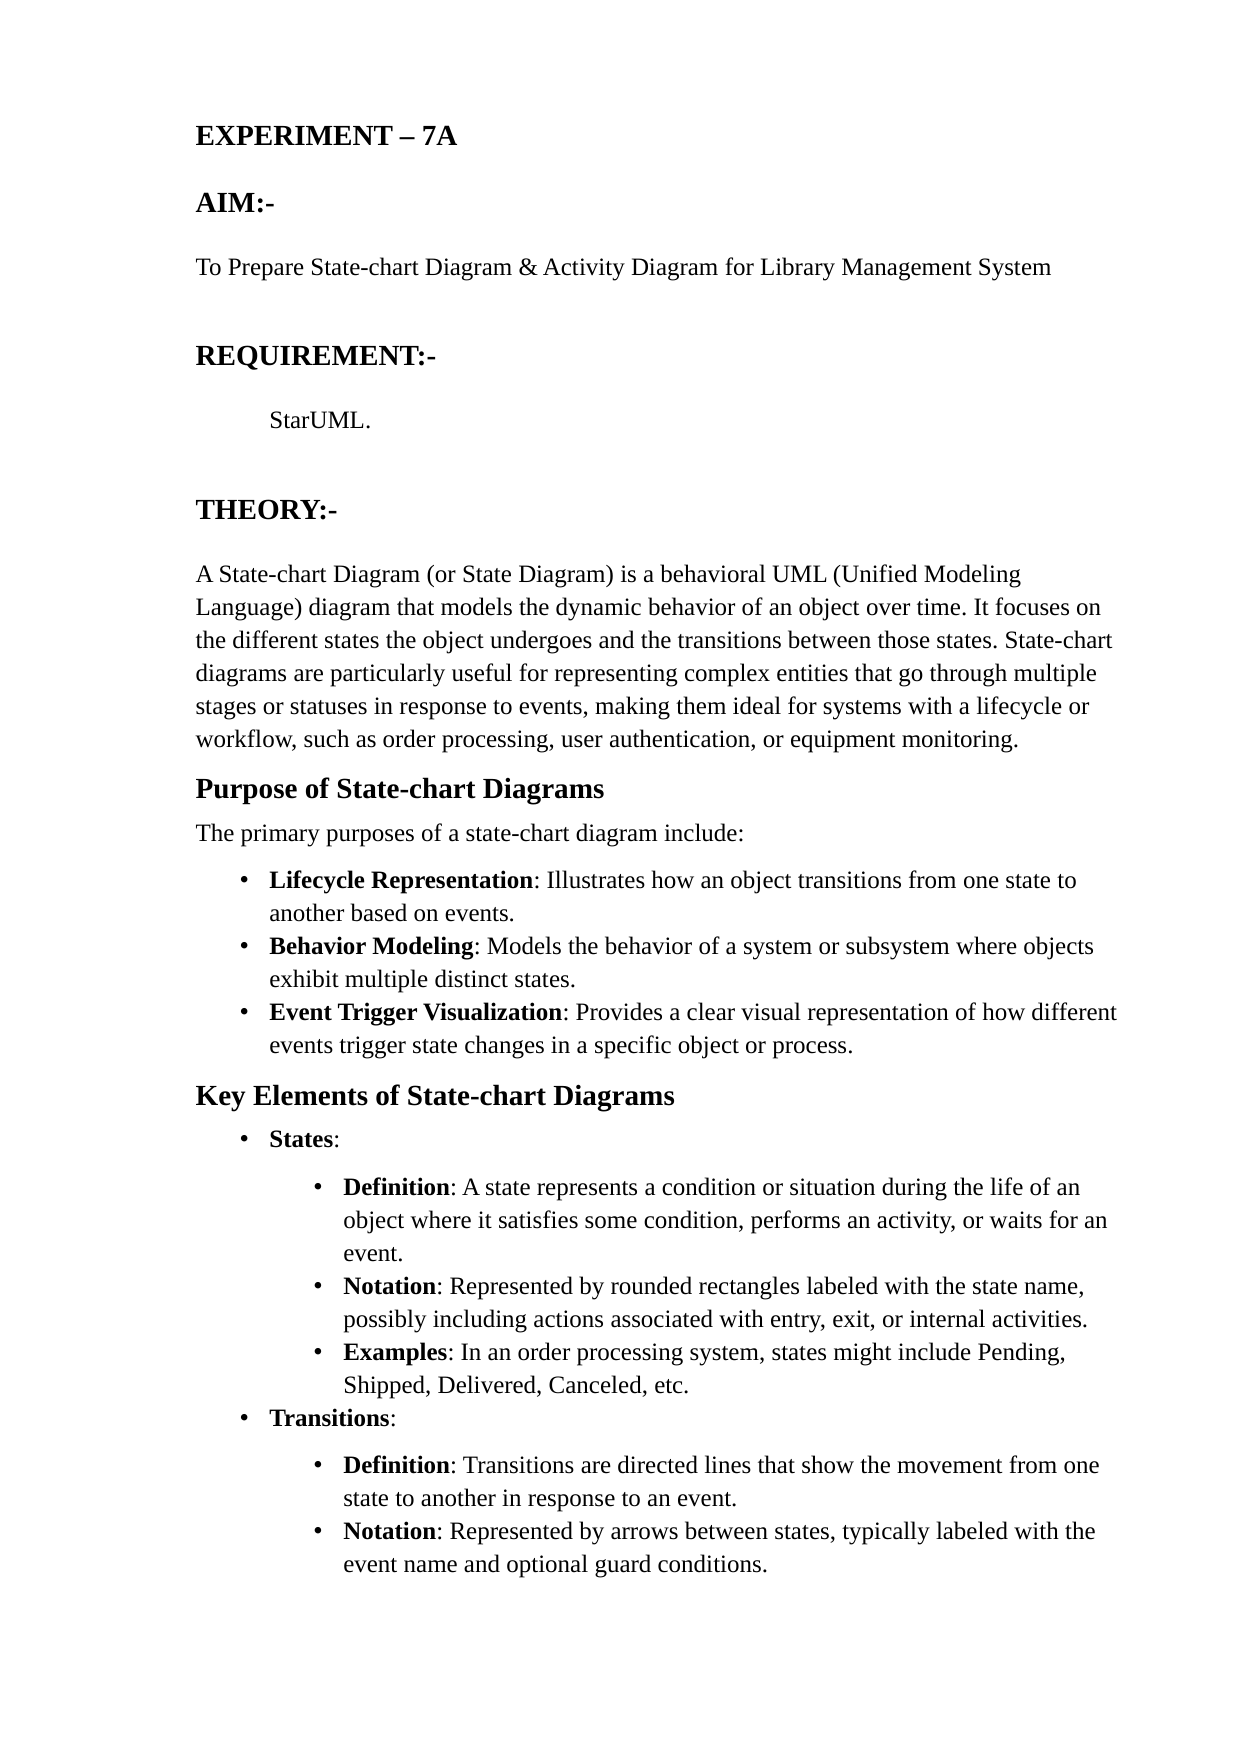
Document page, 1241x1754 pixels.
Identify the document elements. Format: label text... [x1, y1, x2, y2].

text The primary purposes of a state-chart diagram include: [195, 818, 1123, 846]
list Notation: Represented by rounded rectangles labeled with the state name, possibly including actions associated with entry, exit, or internal activities. [313, 1271, 1123, 1332]
text AIM:- [195, 185, 1123, 219]
text StarUML. [195, 406, 1123, 434]
text THEORY:- [195, 492, 1123, 525]
text EXPERIMENT – 7A [195, 118, 1123, 152]
list Definition: A state represents a condition or situation during the life of an object where it satisfies some condition, performs an activity, or waits for an event. [313, 1172, 1123, 1266]
list Event Trigger Visualization: Provides a clear visual representation of how different events trigger state changes in a specific object or process. [240, 997, 1123, 1059]
list Definition: Transitions are directed lines that show the movement from one state to another in response to an event. [313, 1450, 1123, 1512]
list Behavior Modeling: Models the behavior of a system or subsystem where objects exhibit multiple distinct states. [240, 931, 1123, 993]
text REQUIREMENT:- [195, 338, 1123, 372]
list Examples: In an order processing system, states might include Pending, Shipped, Delivered, Canceled, etc. [313, 1337, 1123, 1398]
text To Prepare State-chart Diagram & Activity Diagram for Library Management System [195, 252, 1123, 281]
list Lifecycle Representation: Illustrates how an object transitions from one state to another based on events. [240, 865, 1123, 927]
text A State-chart Diagram (or State Diagram) is a behavioral UML (Unified Modeling Language) diagram that models the dynamic behavior of an object over time. It focuses on the different states the object undergoes and the transitions between those states. State-chart diagrams are particularly useful for representing complex entities that go through multiple stages or statuses in response to events, making them ideal for systems with a lifecycle or workflow, such as order processing, user authentication, or equipment monitoring. [195, 559, 1123, 753]
list Notation: Represented by arrows between states, typically labeled with the event name and optional guard conditions. [313, 1516, 1123, 1578]
subtitle Purpose of State-chart Diagrams [195, 772, 1123, 805]
list States: [240, 1124, 1123, 1153]
subtitle Key Elements of State-chart Diagrams [195, 1078, 1123, 1112]
list Transitions: [240, 1403, 1123, 1432]
